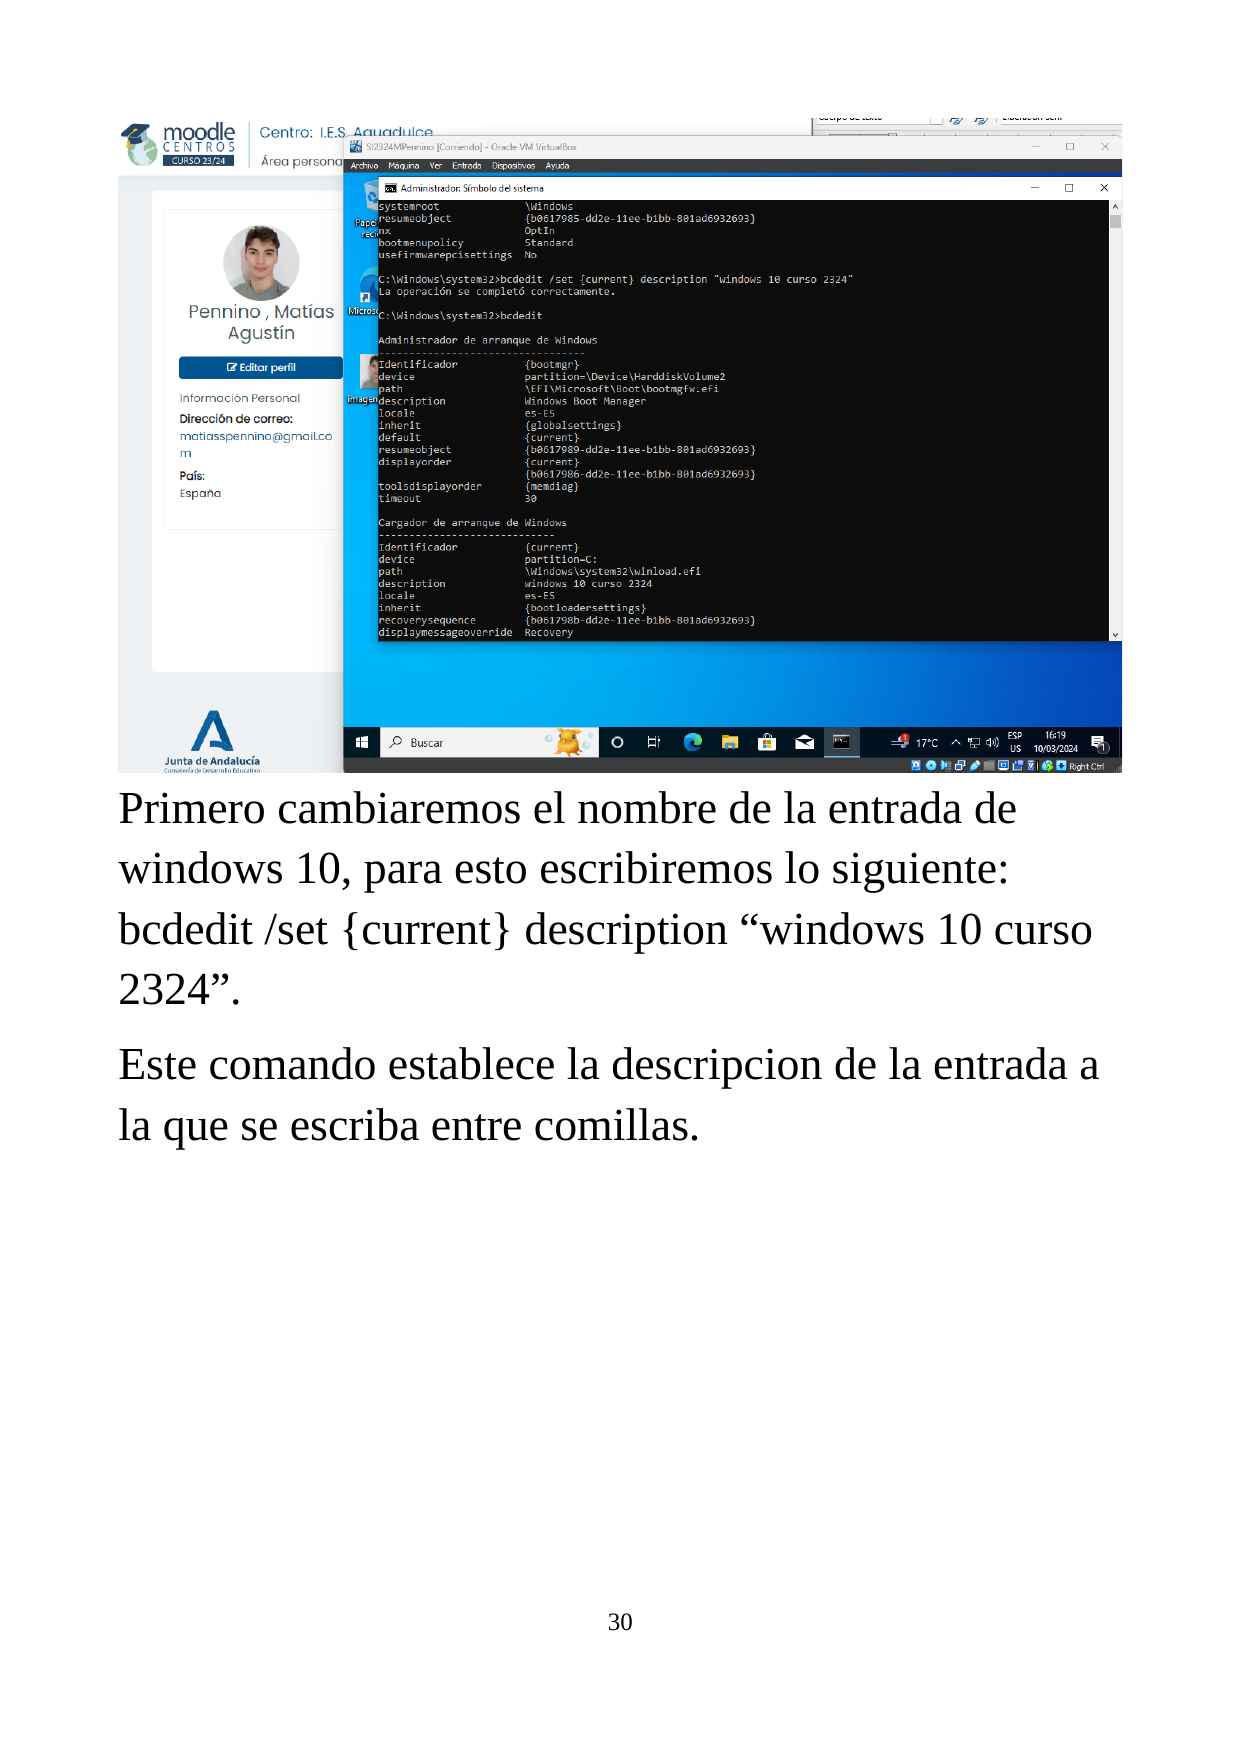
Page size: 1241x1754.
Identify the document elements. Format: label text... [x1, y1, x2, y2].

text Primero cambiaremos el nombre de la entrada de windows 10, para esto escribiremos lo siguiente: bcdedit /set {current} description “windows 10 curso 2324”. [118, 773, 1122, 1014]
picture [118, 118, 1123, 773]
text Este comando establece la descripcion de la entrada a la que se escriba entre comillas. [118, 1037, 1122, 1150]
